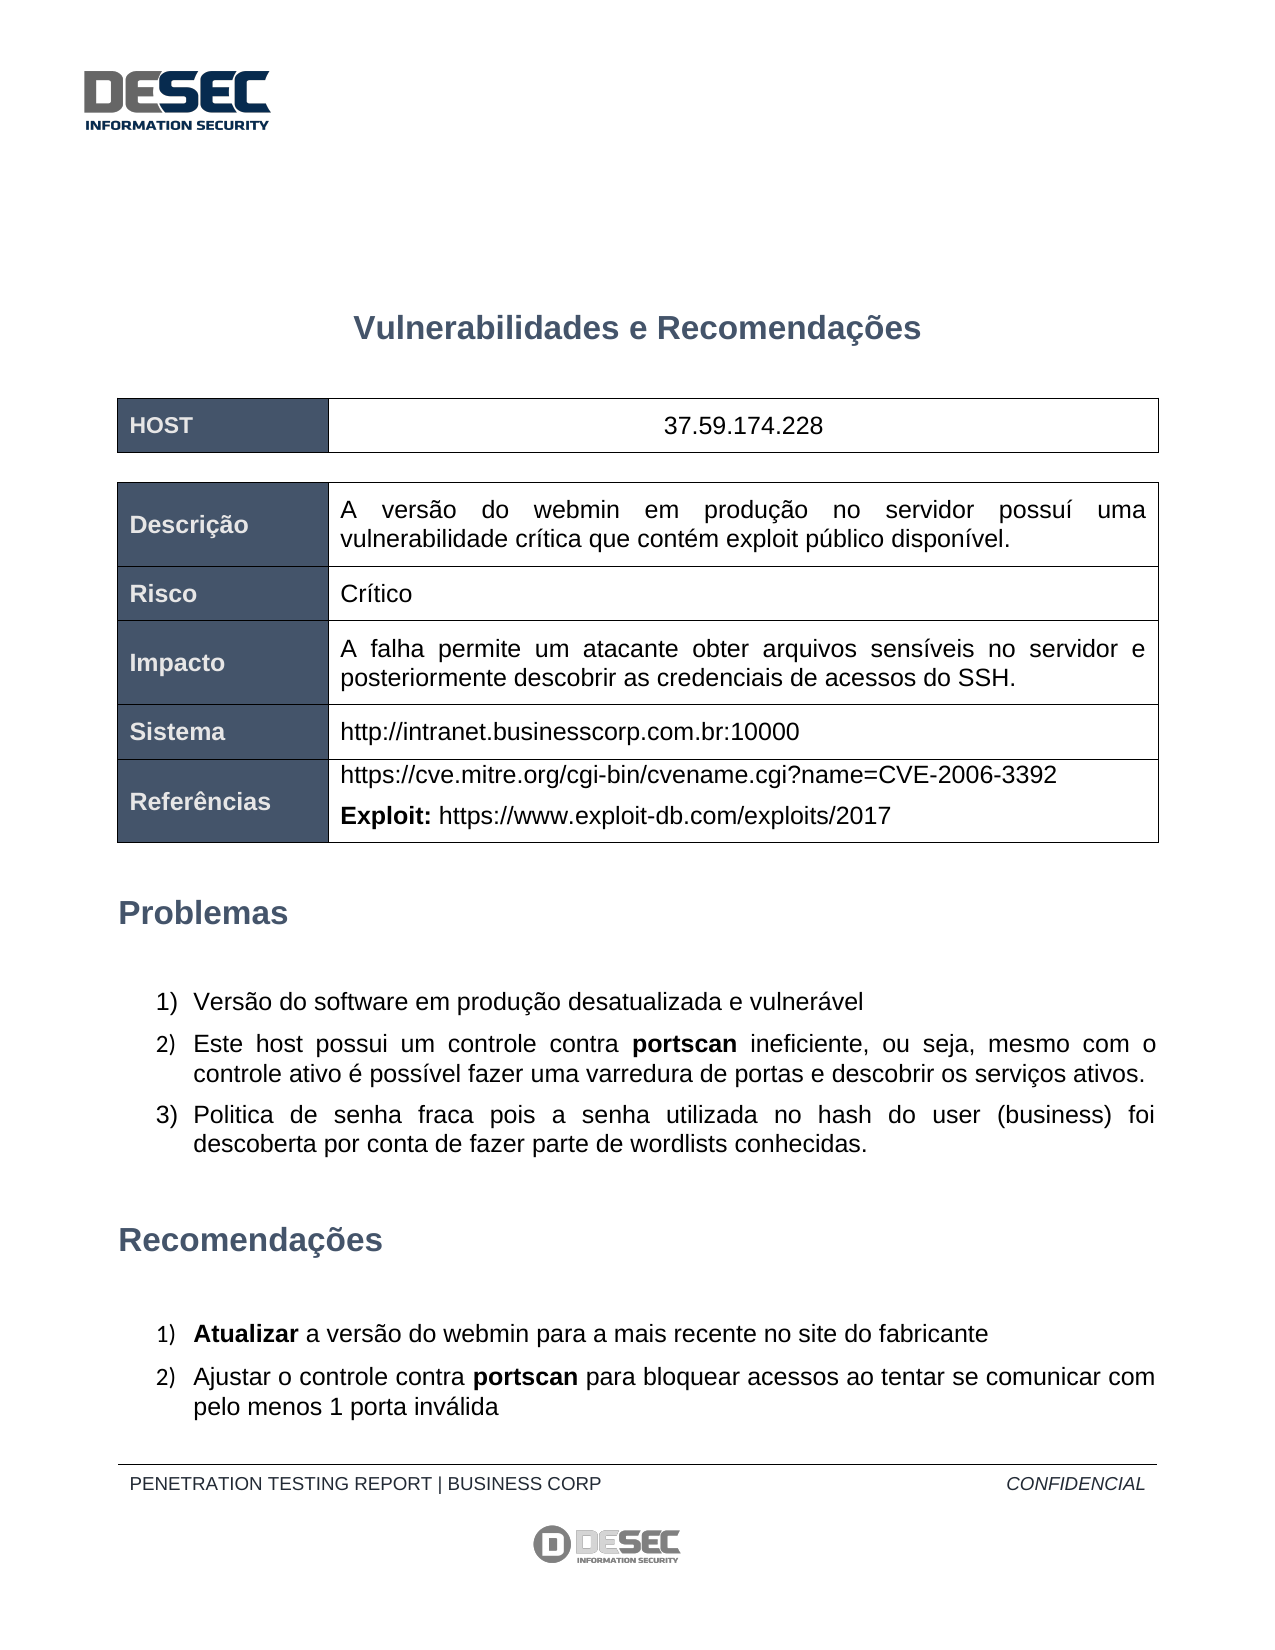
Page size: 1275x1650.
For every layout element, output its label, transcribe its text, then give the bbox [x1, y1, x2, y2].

table_header 37.59.174.228 [329, 399, 1158, 452]
subtitle Problemas [118, 893, 1157, 931]
list Ajustar o controle contra portscan para bloquear acessos ao tentar se comunicar com pelo menos 1 porta inválida [156, 1361, 1157, 1421]
list Este host possui um controle contra portscan ineficiente, ou seja, mesmo com o controle ativo é possível fazer uma varredura de portas e descobrir os serviços ativos. [156, 1028, 1157, 1088]
table_cell Referências [118, 760, 328, 842]
picture [531, 1520, 684, 1568]
table_cell Risco [118, 567, 328, 620]
table_header HOST [118, 399, 328, 452]
subtitle Recomendações [118, 1220, 1157, 1258]
list Politica de senha fraca pois a senha utilizada no hash do user (business) foi descoberta por conta de fazer parte de wordlists conhecidas. [156, 1100, 1157, 1158]
table_cell A falha permite um atacante obter arquivos sensíveis no servidor e posteriormente descobrir as credenciais de acessos do SSH. [329, 621, 1158, 704]
table_cell http://intranet.businesscorp.com.br:10000 [329, 705, 1158, 759]
table_header A versão do webmin em produção no servidor possuí uma vulnerabilidade crítica que contém exploit público disponível. [329, 483, 1158, 566]
table_cell https://cve.mitre.org/cgi-bin/cvename.cgi?name=CVE-2006-3392 Exploit: https://www.exploit-db.com/exploits/2017 [329, 760, 1158, 842]
table_cell Impacto [118, 621, 328, 704]
list Versão do software em produção desatualizada e vulnerável [156, 987, 1157, 1016]
table_cell Crítico [329, 567, 1158, 620]
list Atualizar a versão do webmin para a mais recente no site do fabricante [156, 1318, 1157, 1349]
picture [84, 71, 271, 130]
table_cell Sistema [118, 705, 328, 759]
subtitle Vulnerabilidades e Recomendações [118, 308, 1157, 385]
table_header Descrição [118, 483, 328, 566]
